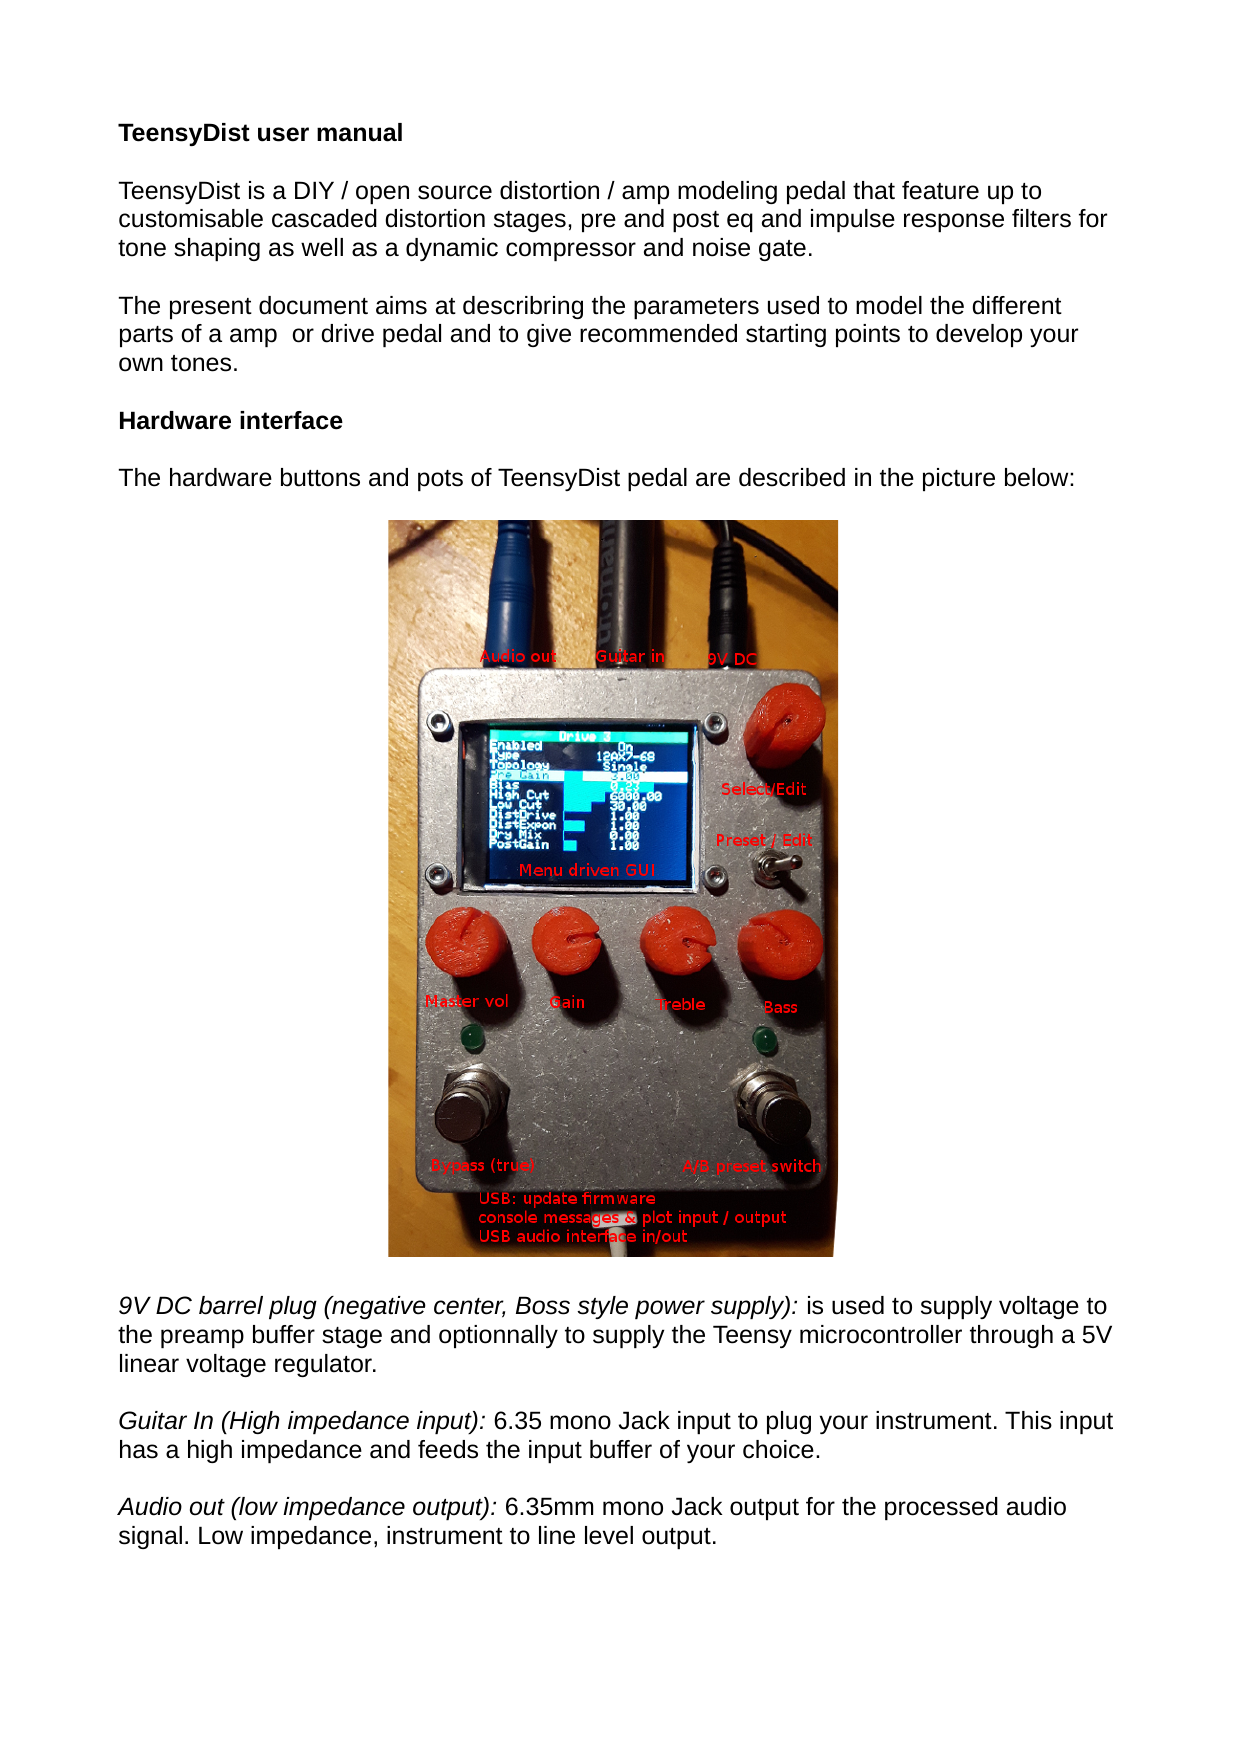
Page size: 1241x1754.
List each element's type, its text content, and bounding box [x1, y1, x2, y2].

picture [388, 520, 839, 1257]
text The present document aims at describring the parameters used to model the different parts of a amp or drive pedal and to give recommended starting points to develop your own tones. [118, 291, 1122, 377]
text TeensyDist user manual [118, 118, 1122, 147]
text Guitar In (High impedance input): 6.35 mono Jack input to plug your instrument. This input has a high impedance and feeds the input buffer of your choice. [118, 1406, 1122, 1464]
text The hardware buttons and pots of TeensyDist pedal are described in the picture below: [118, 463, 1122, 492]
text Audio out (low impedance output): 6.35mm mono Jack output for the processed audio signal. Low impedance, instrument to line level output. [118, 1492, 1122, 1550]
text 9V DC barrel plug (negative center, Boss style power supply): is used to supply voltage to the preamp buffer stage and optionnally to supply the Teensy microcontroller through a 5V linear voltage regulator. [118, 1291, 1122, 1377]
text Hardware interface [118, 406, 1122, 434]
text TeensyDist is a DIY / open source distortion / amp modeling pedal that feature up to customisable cascaded distortion stages, pre and post eq and impulse response filters for tone shaping as well as a dynamic compressor and noise gate. [118, 176, 1122, 262]
